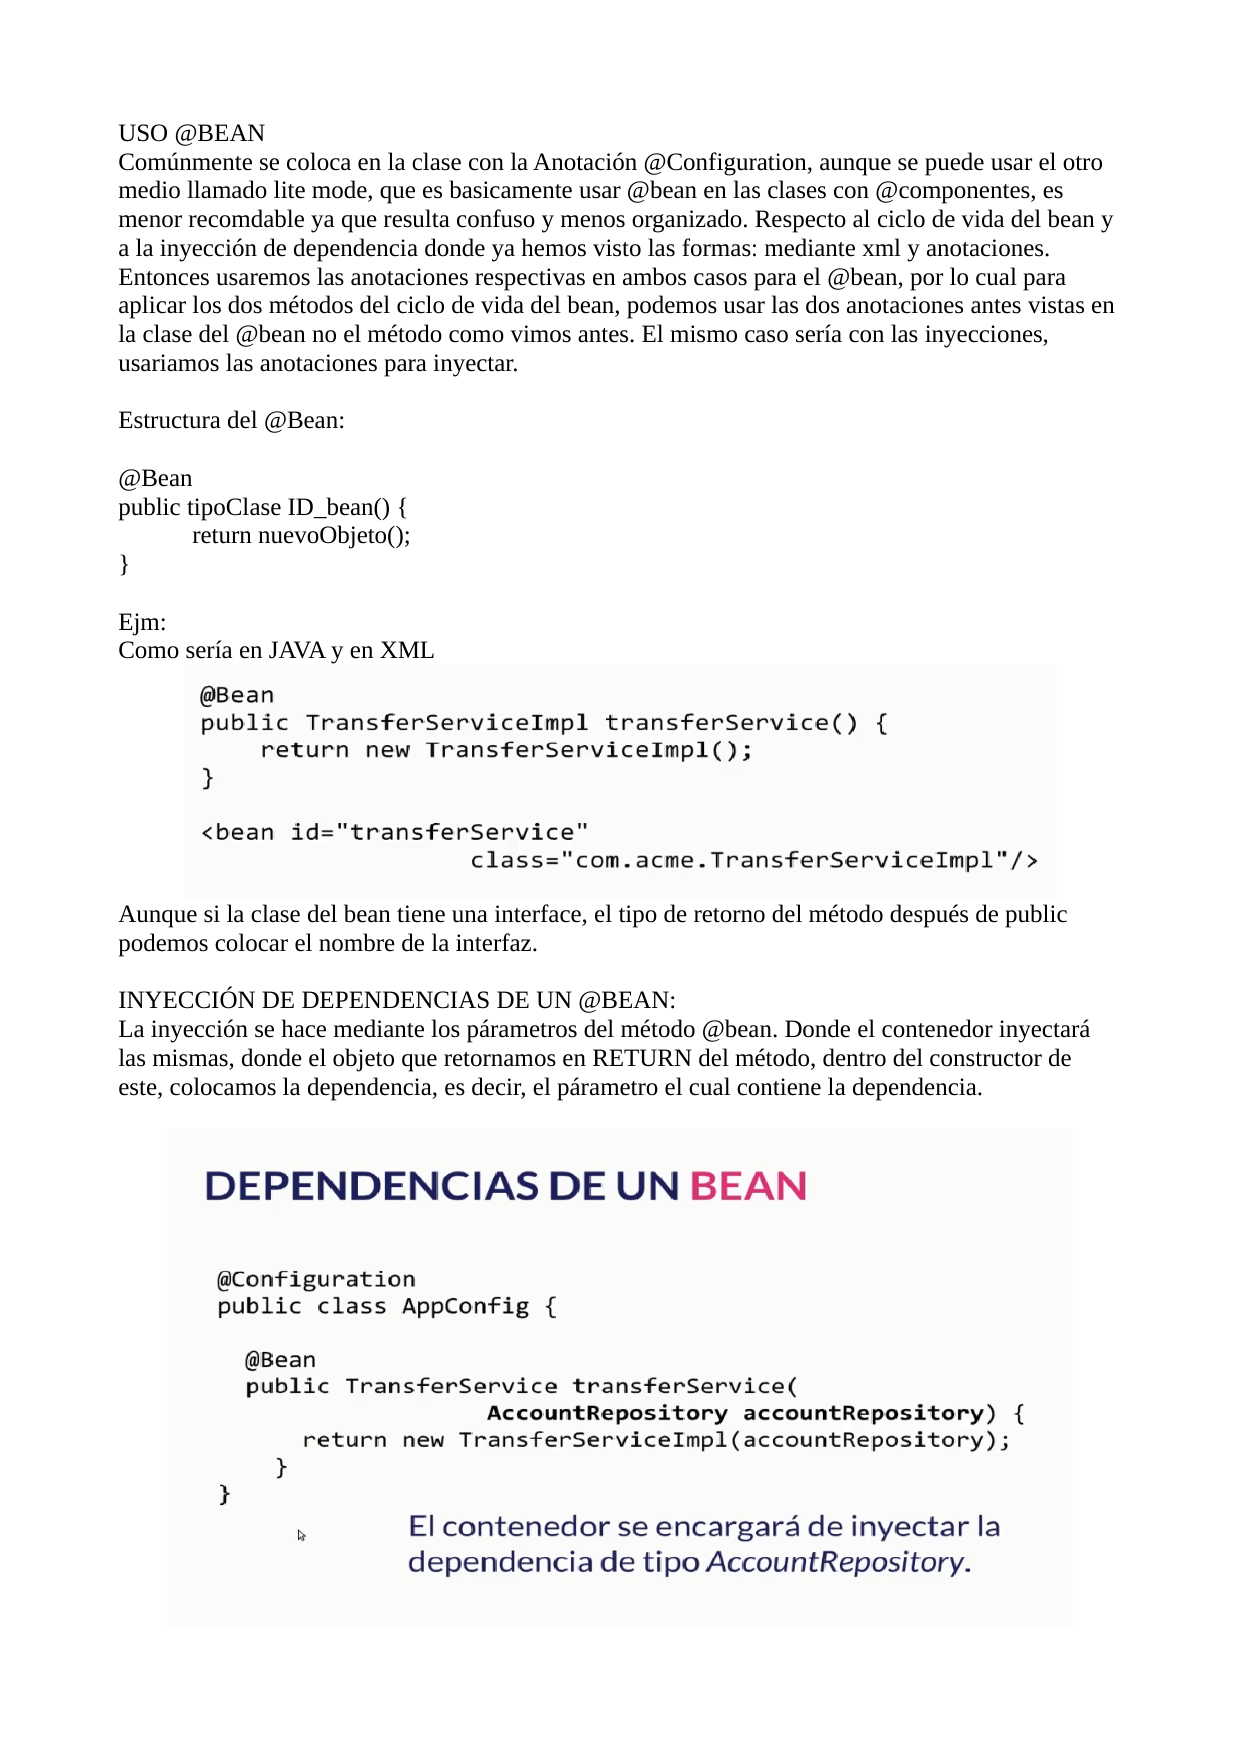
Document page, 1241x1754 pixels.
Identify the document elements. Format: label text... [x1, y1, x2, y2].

text Estructura del @Bean: [118, 406, 1122, 434]
text USO @BEAN [118, 118, 1122, 147]
text return nuevoObjeto(); [118, 521, 1122, 549]
text Ejm: [118, 607, 1122, 636]
text La inyección se hace mediante los párametros del método @bean. Donde el contenedor inyectará las mismas, donde el objeto que retornamos en RETURN del método, dentro del constructor de este, colocamos la dependencia, es decir, el párametro el cual contiene la dependencia. [118, 1014, 1122, 1100]
text Aunque si la clase del bean tiene una interface, el tipo de retorno del método después de public podemos colocar el nombre de la interfaz. [118, 664, 1122, 957]
text Como sería en JAVA y en XML [118, 636, 1122, 664]
text Comúnmente se coloca en la clase con la Anotación @Configuration, aunque se puede usar el otro medio llamado lite mode, que es basicamente usar @bean en las clases con @componentes, es menor recomdable ya que resulta confuso y menos organizado. Respecto al ciclo de vida del bean y a la inyección de dependencia donde ya hemos visto las formas: mediante xml y anotaciones. Entonces usaremos las anotaciones respectivas en ambos casos para el @bean, por lo cual para aplicar los dos métodos del ciclo de vida del bean, podemos usar las dos anotaciones antes vistas en la clase del @bean no el método como vimos antes. El mismo caso sería con las inyecciones, usariamos las anotaciones para inyectar. [118, 147, 1122, 377]
text INYECCIÓN DE DEPENDENCIAS DE UN @BEAN: [118, 985, 1122, 1014]
text } [118, 549, 1122, 578]
text @Bean [118, 463, 1122, 492]
text public tipoClase ID_bean() { [118, 492, 1122, 521]
